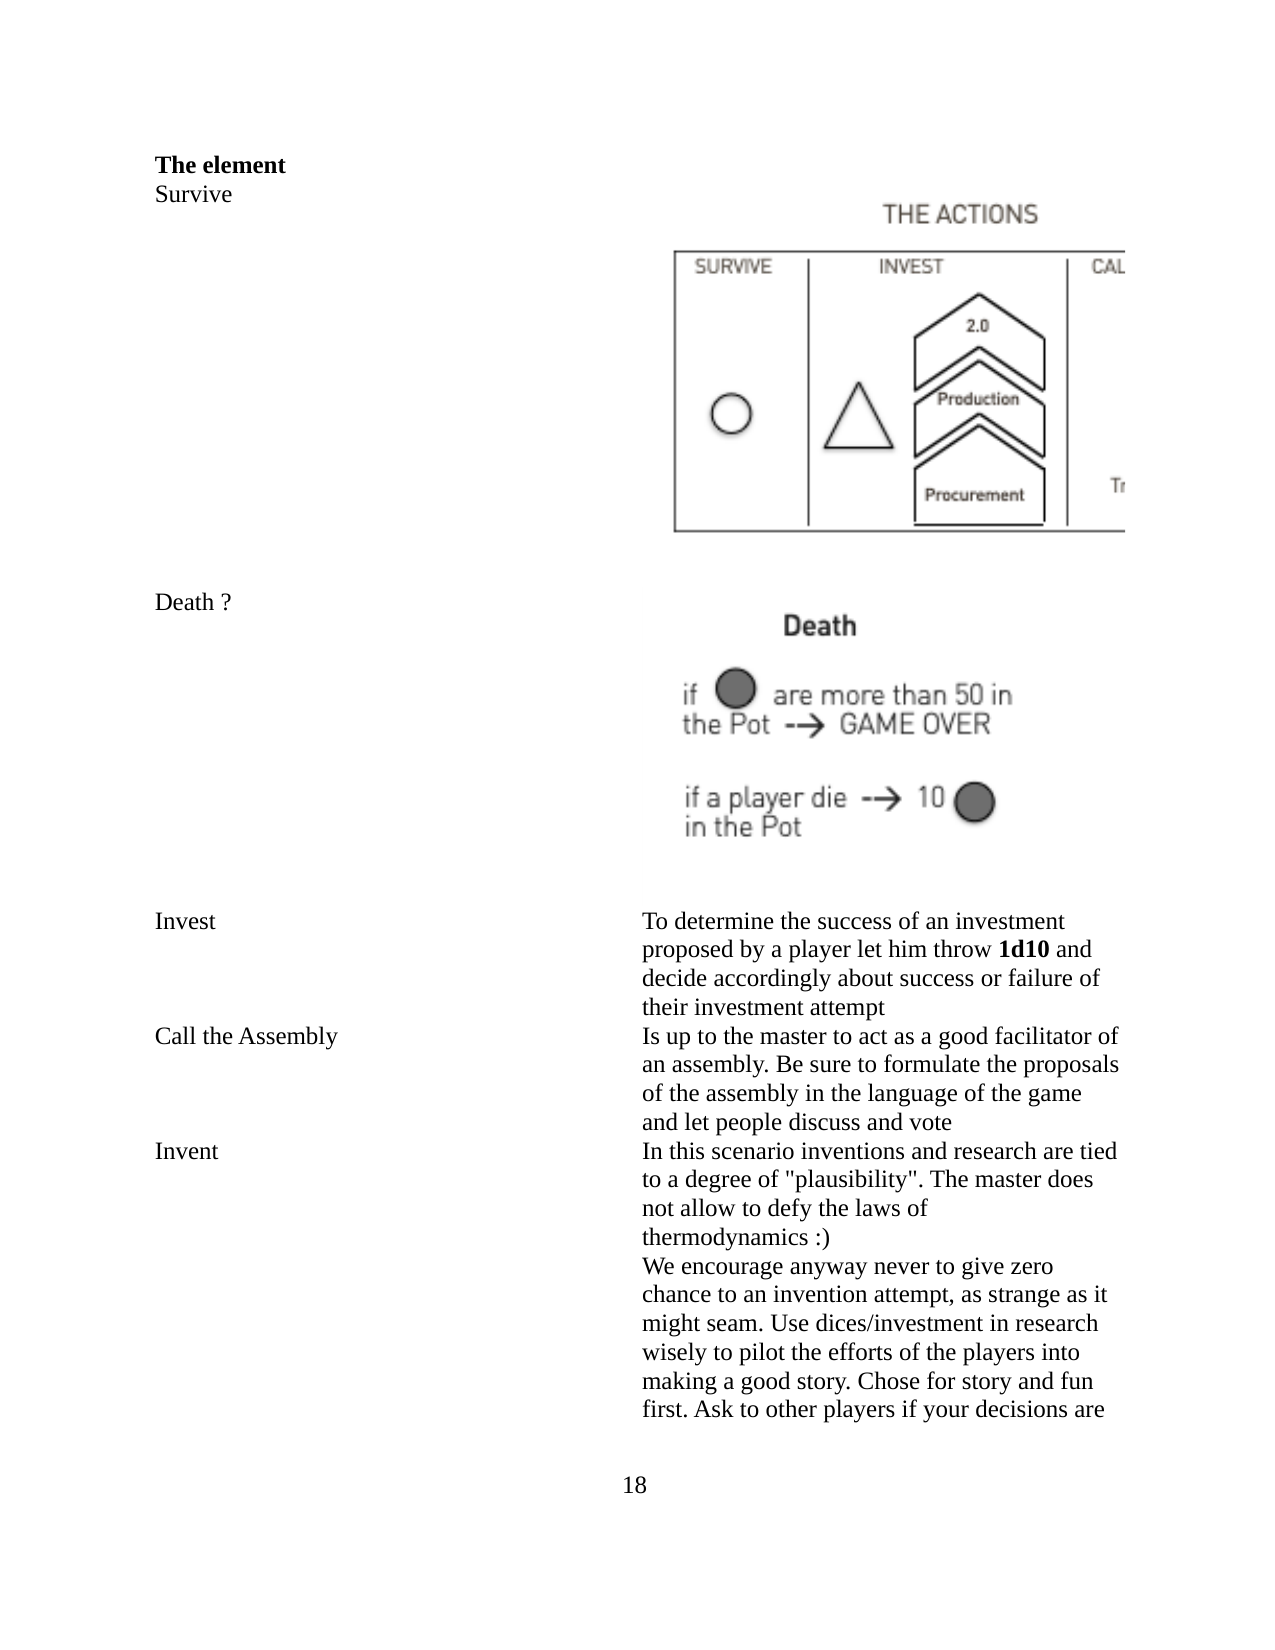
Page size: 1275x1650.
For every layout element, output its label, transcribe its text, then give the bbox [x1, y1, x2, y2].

picture [641, 178, 1125, 906]
table_header The element [150, 150, 637, 179]
table_cell Invent [150, 1136, 637, 1423]
table_cell [1092, 587, 1125, 906]
table_cell Death ? [150, 587, 637, 906]
table_cell Call the Assembly [150, 1021, 637, 1136]
table_header [638, 150, 1125, 179]
table_cell Invest [150, 906, 637, 1021]
table_cell Survive [150, 179, 637, 587]
table_cell Is up to the master to act as a good facilitator of an assembly. Be sure to formulate the proposals of the assembly in the language of the game and let people discuss and vote [638, 1021, 1125, 1136]
table_cell To determine the success of an investment proposed by a player let him throw 1d10 and decide accordingly about success or failure of their investment attempt [638, 906, 1125, 1021]
table_cell In this scenario inventions and research are tied to a degree of "plausibility". The master does not allow to defy the laws of thermodynamics :) We encourage anyway never to give zero chance to an invention attempt, as strange as it might seam. Use dices/investment in research wisely to pilot the efforts of the players into making a good story. Chose for story and fun first. Ask to other players if your decisions are [638, 1136, 1125, 1423]
